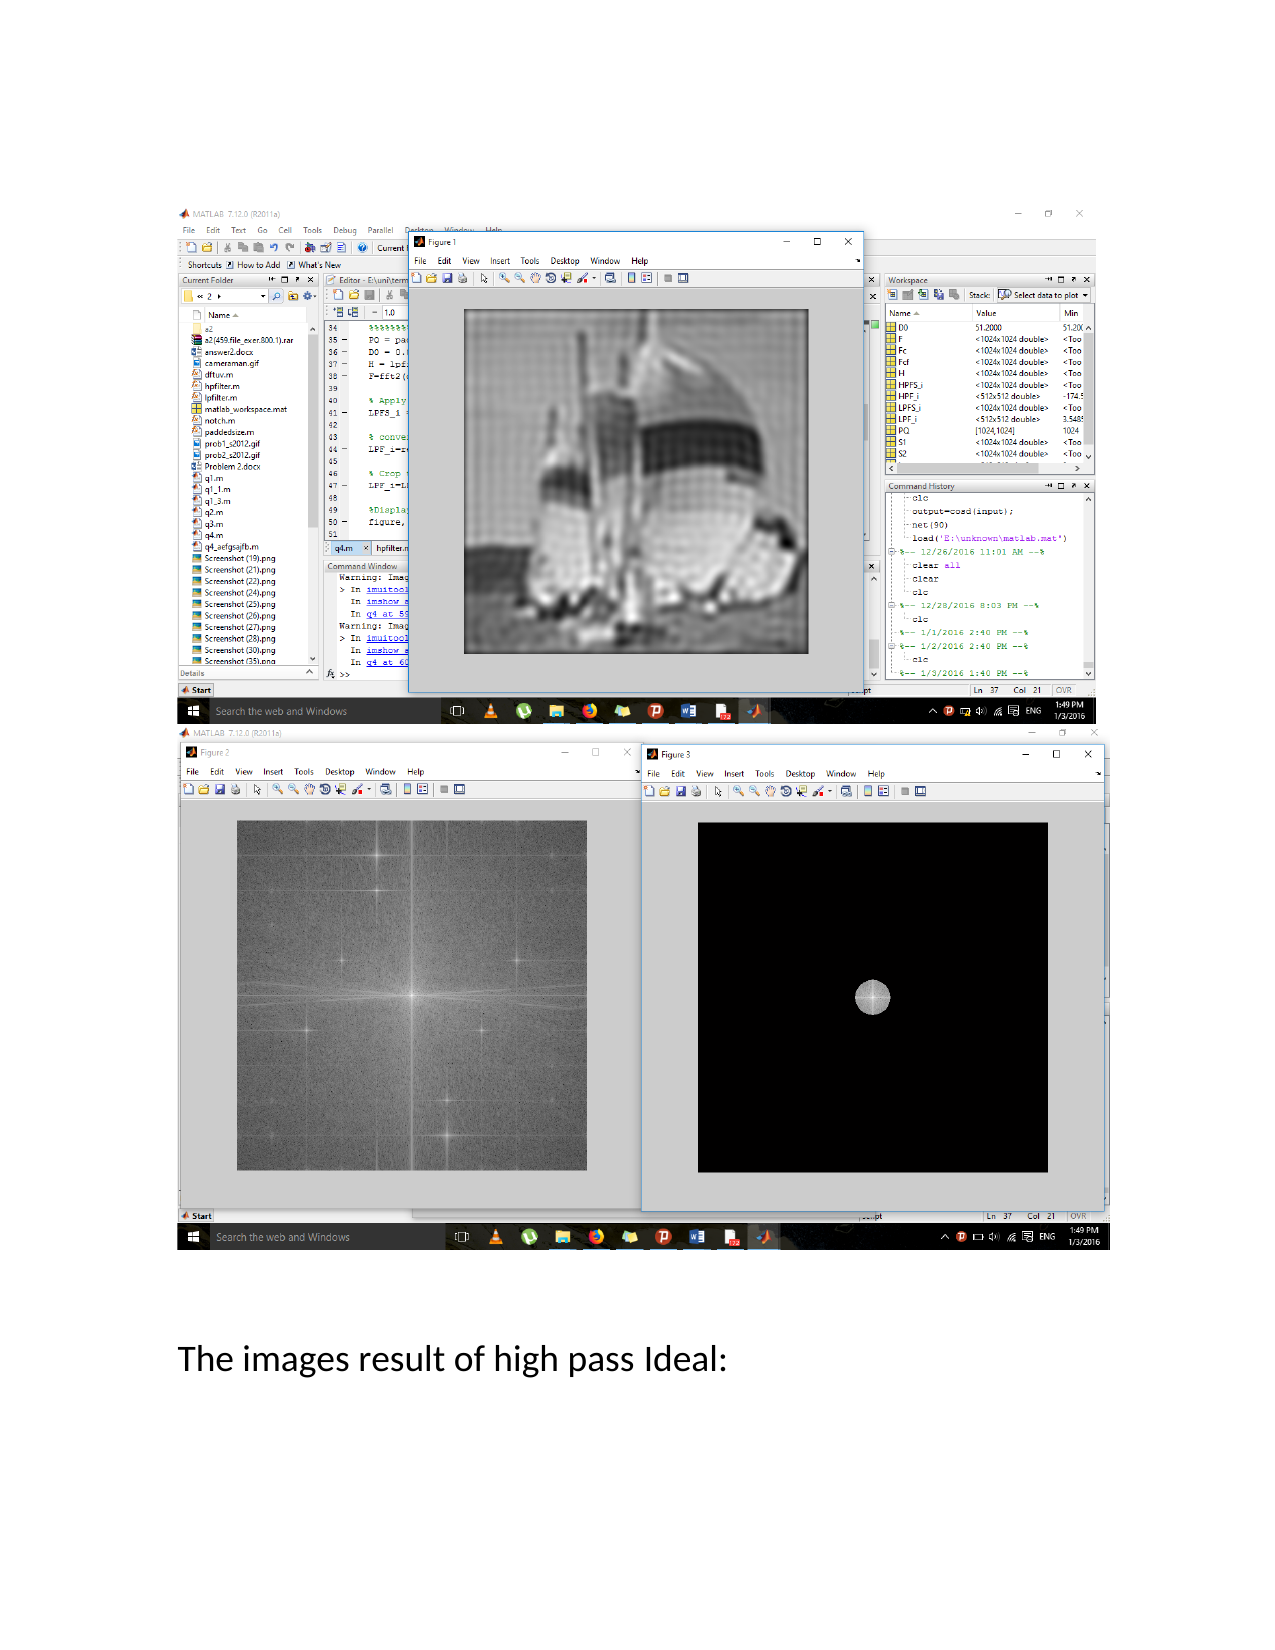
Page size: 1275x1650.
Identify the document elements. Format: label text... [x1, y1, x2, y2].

picture [177, 206, 1096, 724]
text The images result of high pass Ideal: [177, 1335, 1098, 1381]
picture [177, 725, 1110, 1250]
